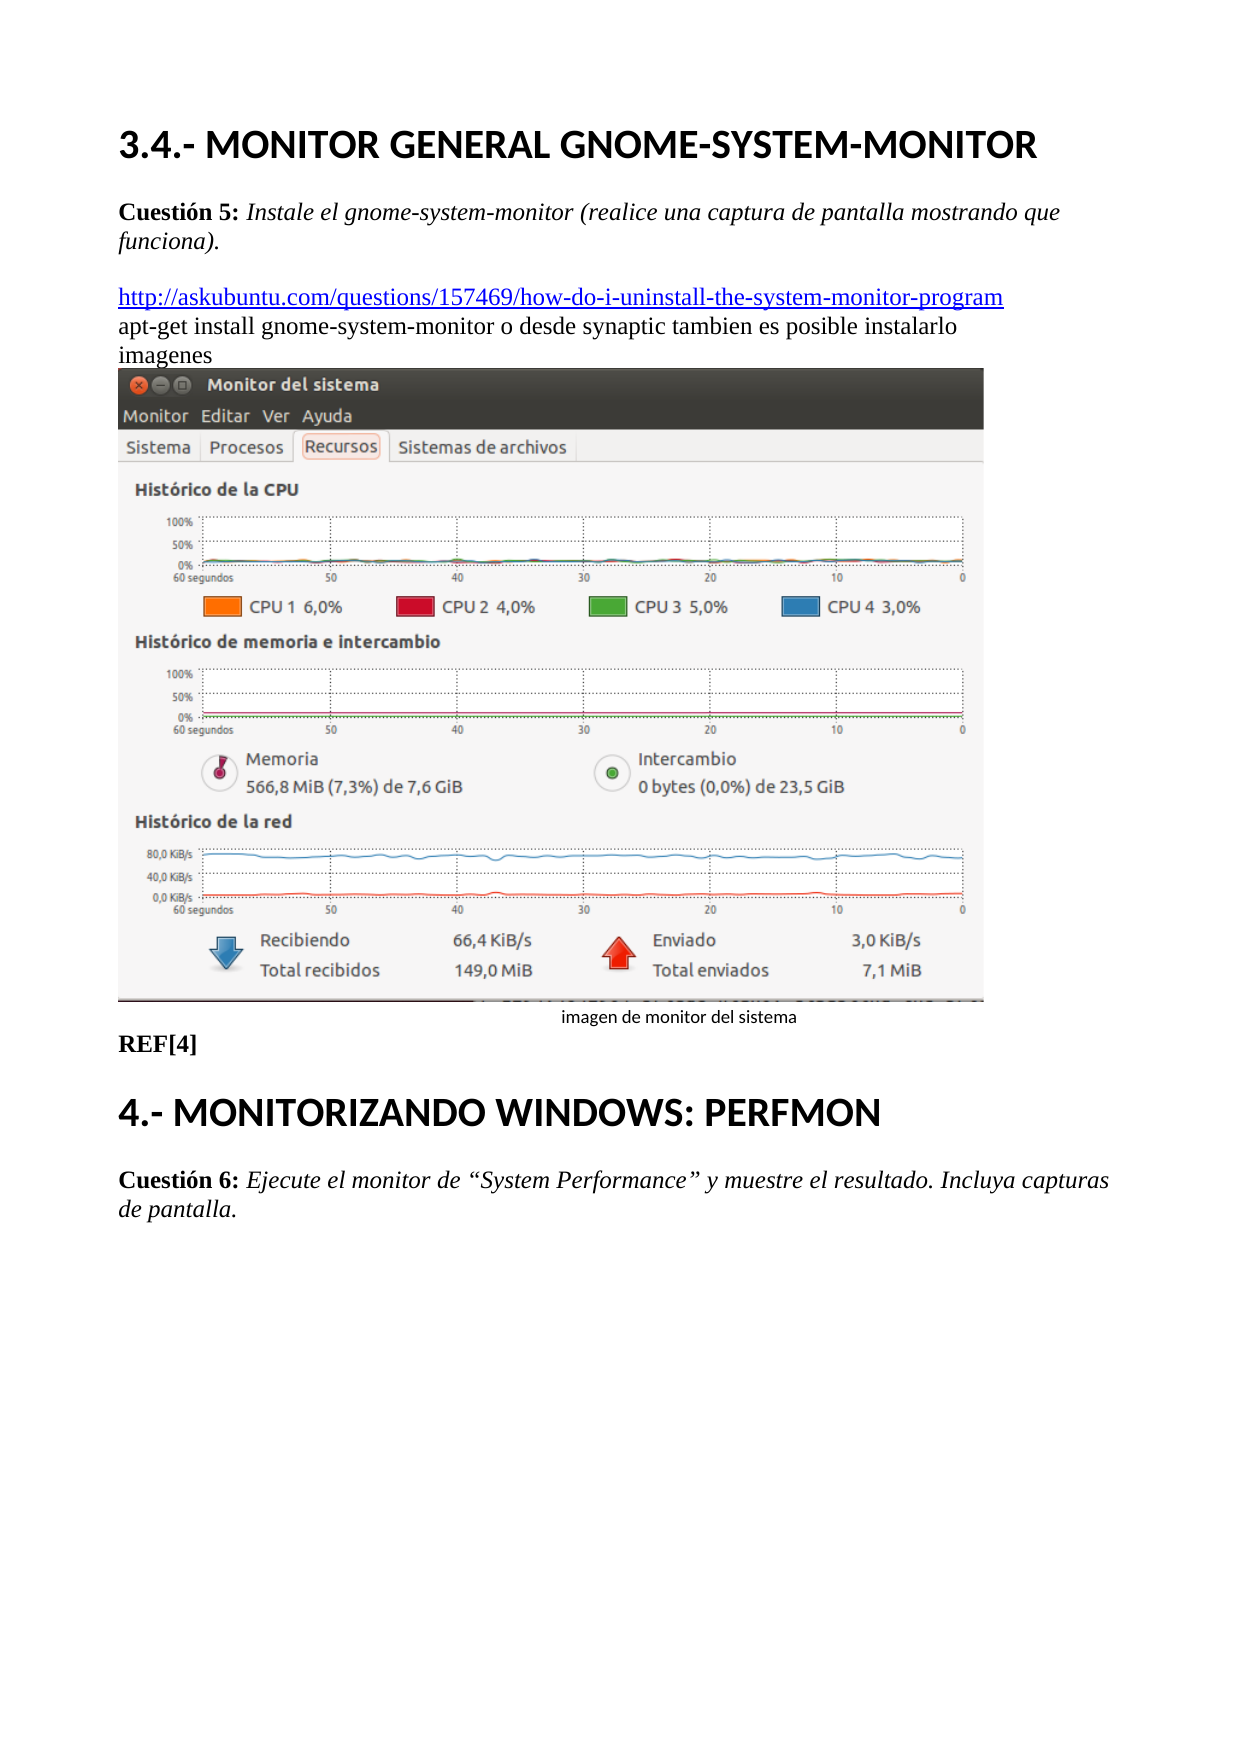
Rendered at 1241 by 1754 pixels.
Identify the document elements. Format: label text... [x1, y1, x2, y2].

text REF[4] [118, 1029, 1122, 1058]
text imagenes [118, 340, 1122, 369]
text Cuestión 6: Ejecute el monitor de “System Performance” y muestre el resultado. Incluya capturas de pantalla. [118, 1165, 1122, 1223]
text 3.4.- MONITOR GENERAL GNOME-SYSTEM-MONITOR [118, 118, 1122, 169]
text imagen de monitor del sistema [118, 1002, 1122, 1029]
text http://askubuntu.com/questions/157469/how-do-i-uninstall-the-system-monitor-program [118, 282, 1122, 311]
text apt-get install gnome-system-monitor o desde synaptic tambien es posible instalarlo [118, 311, 1122, 340]
text Cuestión 5: Instale el gnome-system-monitor (realice una captura de pantalla mostrando que funciona). [118, 197, 1122, 254]
text 4.- MONITORIZANDO WINDOWS: PERFMON [118, 1086, 1122, 1137]
